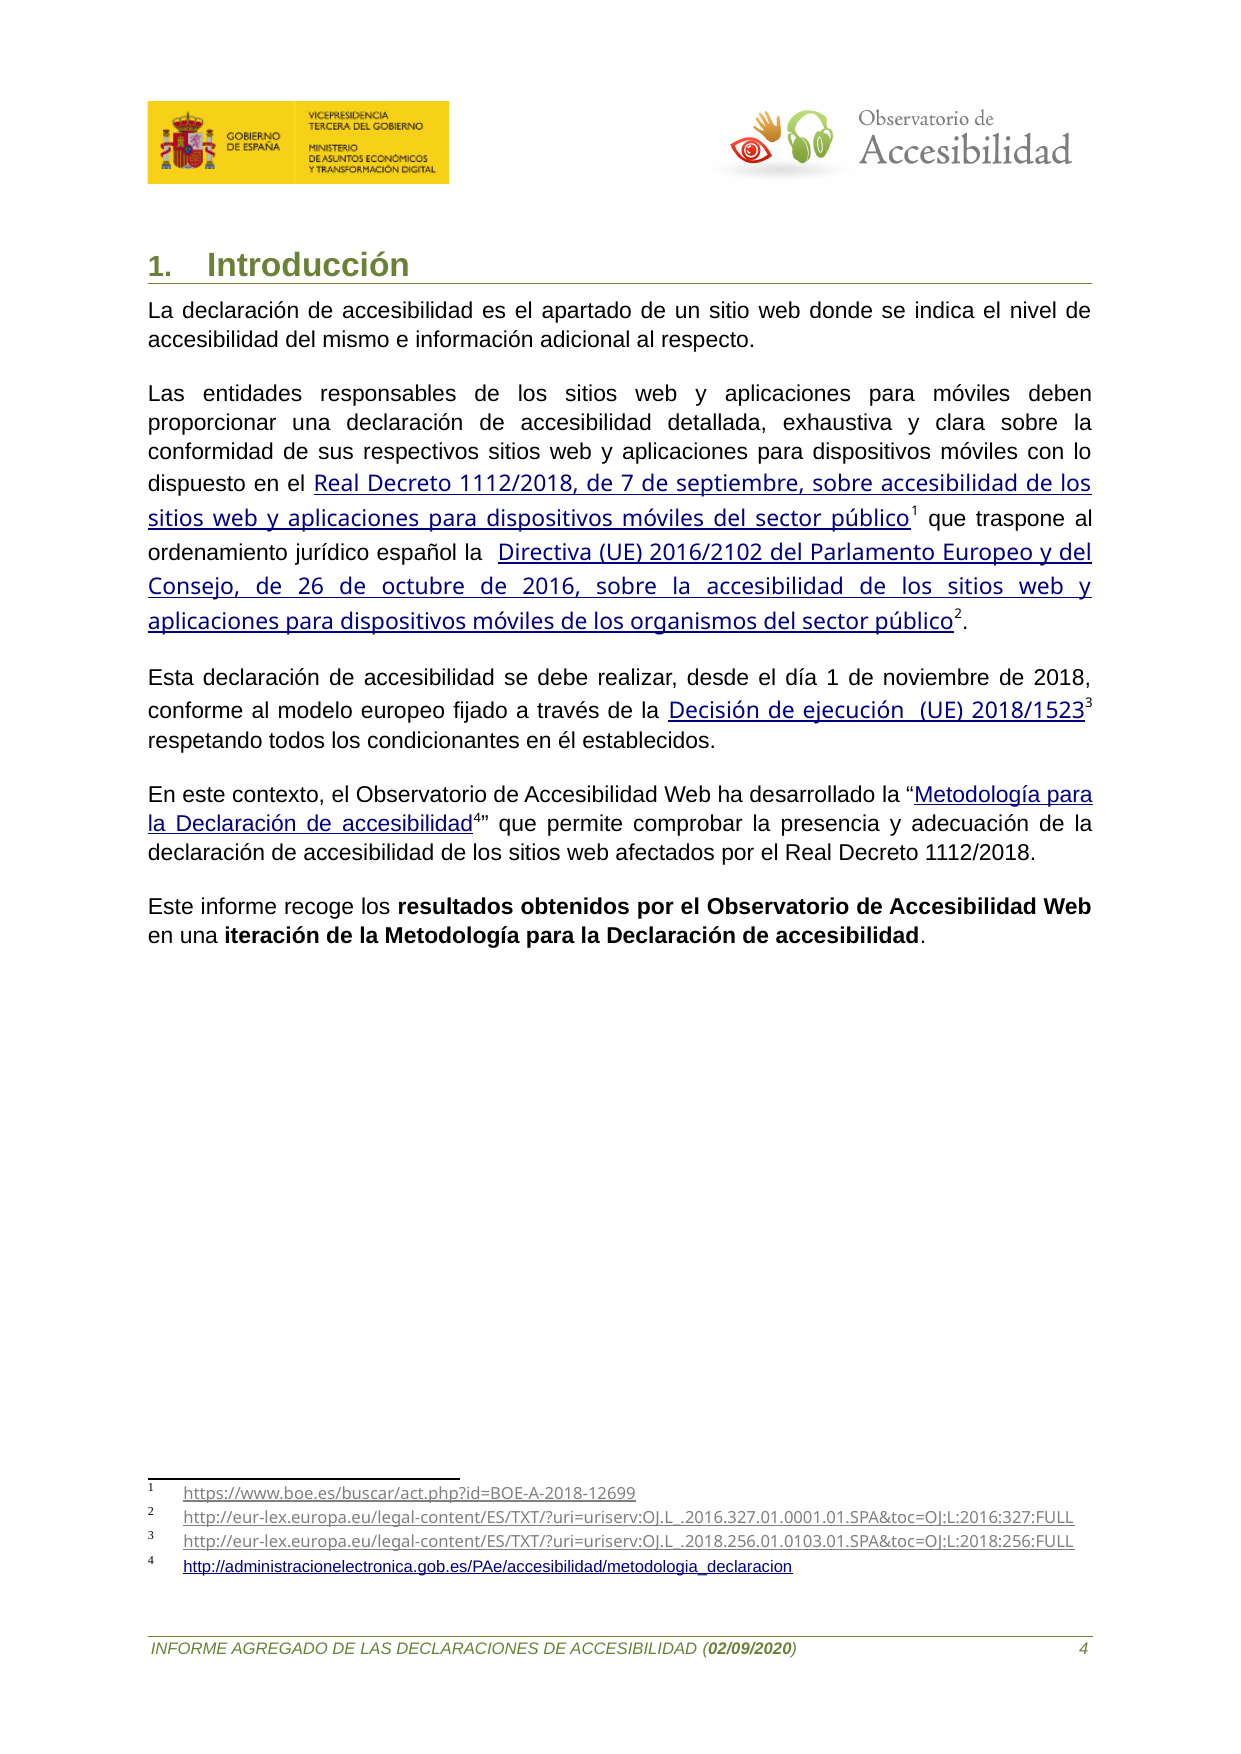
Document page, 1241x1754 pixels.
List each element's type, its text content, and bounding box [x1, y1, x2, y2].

text http://eur-lex.europa.eu/legal-content/ES/TXT/?uri=uriserv:OJ.L_.2016.327.01.0001.01.SPA&toc=OJ:L:2016:327:FULL [148, 1504, 1092, 1528]
picture [147, 101, 450, 184]
text Esta declaración de accesibilidad se debe realizar, desde el día 1 de noviembre de 2018, conforme al modelo europeo fijado a través de la Decisión de ejecución (UE) 2018/1523 respetando todos los condicionantes en él establecidos. [148, 664, 1092, 754]
picture [710, 101, 1086, 184]
text En este contexto, el Observatorio de Accesibilidad Web ha desarrollado la “Metodología para la Declaración de accesibilidad” que permite comprobar la presencia y adecuación de la declaración de accesibilidad de los sitios web afectados por el Real Decreto 1112/2018. [148, 781, 1092, 866]
text Las entidades responsables de los sitios web y aplicaciones para móviles deben proporcionar una declaración de accesibilidad detallada, exhaustiva y clara sobre la conformidad de sus respectivos sitios web y aplicaciones para dispositivos móviles con lo dispuesto en el Real Decreto 1112/2018, de 7 de septiembre, sobre accesibilidad de los sitios web y aplicaciones para dispositivos móviles del sector público que traspone al ordenamiento jurídico español la Directiva (UE) 2016/2102 del Parlamento Europeo y del Consejo, de 26 de octubre de 2016, sobre la accesibilidad de los sitios web y [148, 380, 1092, 597]
subtitle Introducción [148, 245, 1092, 283]
text http://administracionelectronica.gob.es/PAe/accesibilidad/metodologia_declaracion [148, 1553, 1092, 1577]
text https://www.boe.es/buscar/act.php?id=BOE-A-2018-12699 [148, 1479, 1092, 1504]
text http://eur-lex.europa.eu/legal-content/ES/TXT/?uri=uriserv:OJ.L_.2018.256.01.0103.01.SPA&toc=OJ:L:2018:256:FULL [148, 1528, 1092, 1553]
text aplicaciones para dispositivos móviles de los organismos del sector público. [148, 598, 1092, 636]
text Este informe recoge los resultados obtenidos por el Observatorio de Accesibilidad Web en una iteración de la Metodología para la Declaración de accesibilidad. [148, 893, 1092, 948]
text La declaración de accesibilidad es el apartado de un sitio web donde se indica el nivel de accesibilidad del mismo e información adicional al respecto. [148, 297, 1092, 352]
